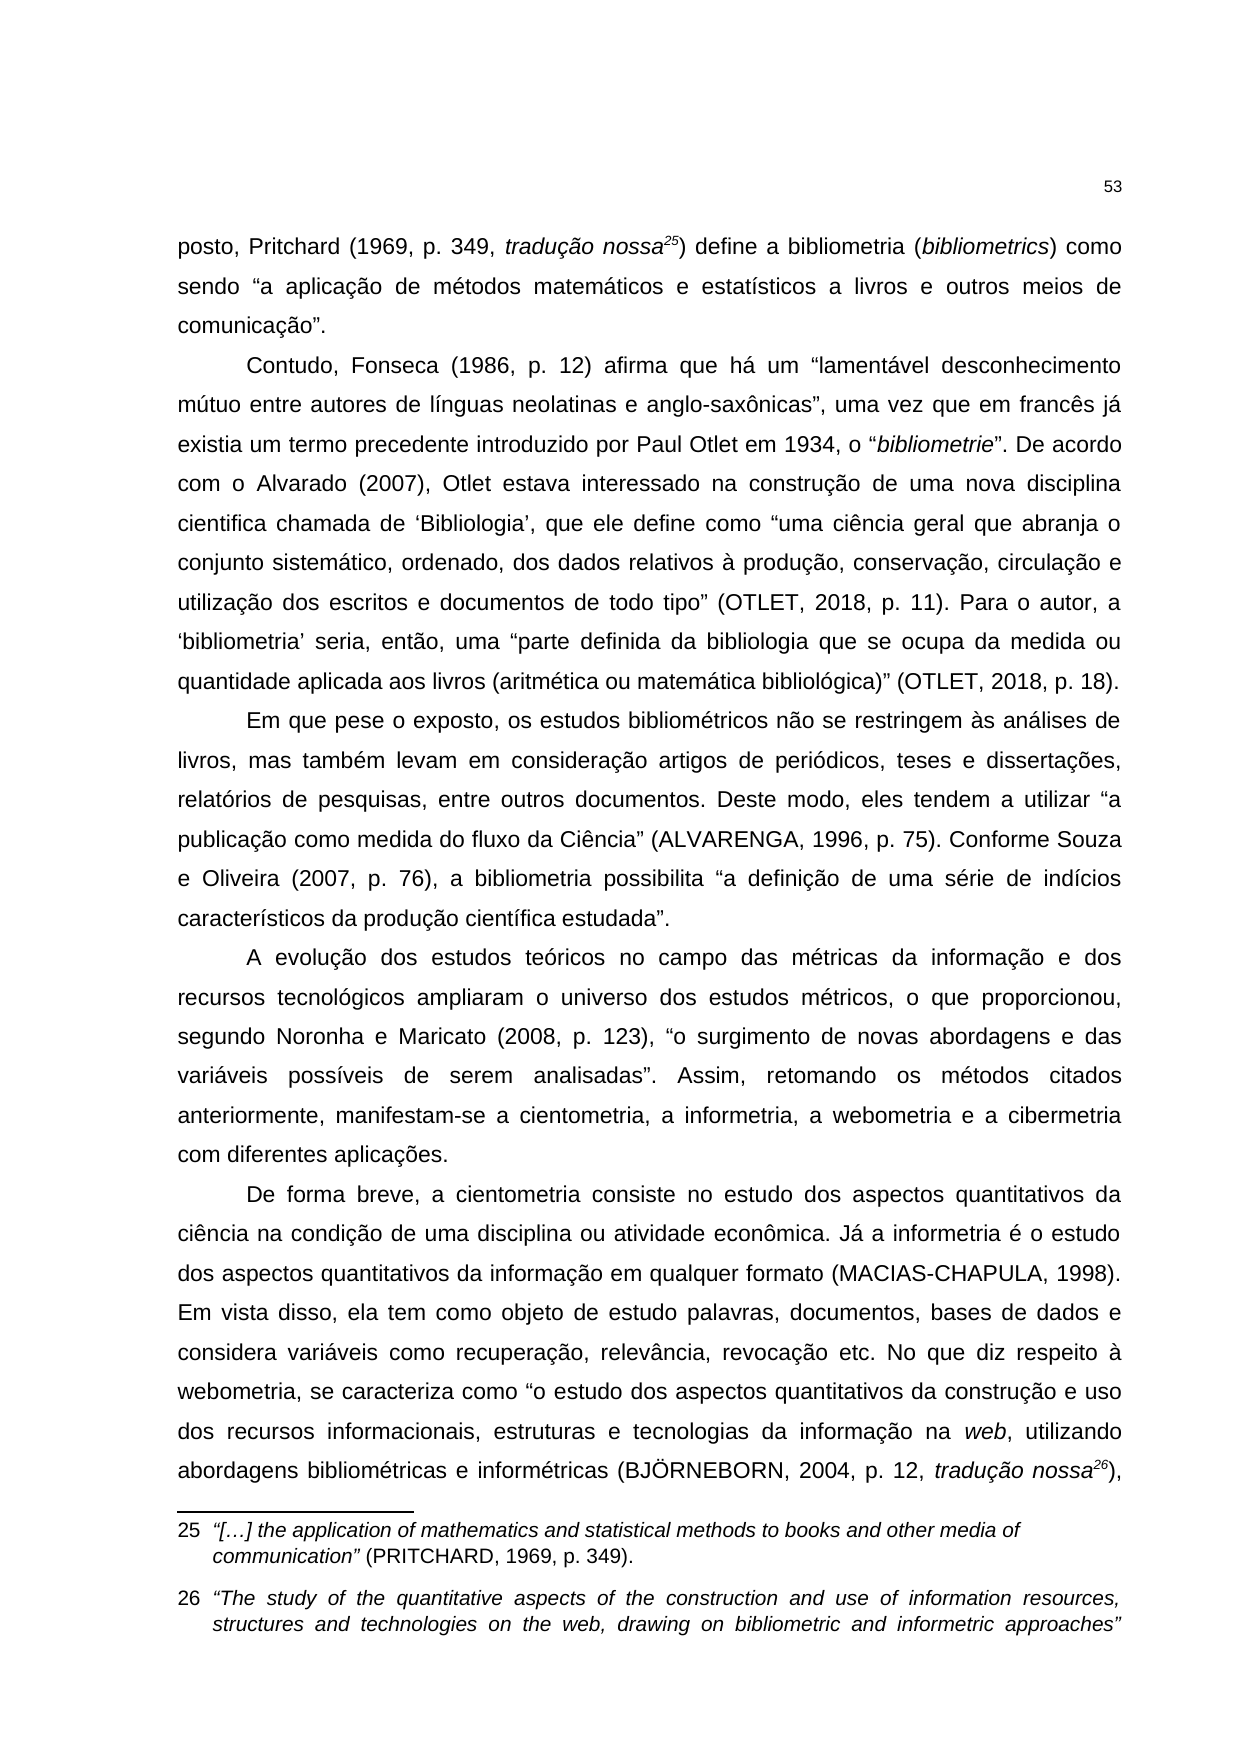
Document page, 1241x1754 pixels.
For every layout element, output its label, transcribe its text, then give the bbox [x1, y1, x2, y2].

text “[…] the application of mathematics and statistical methods to books and other media of communication” (PRITCHARD, 1969, p. 349). [177, 1518, 1122, 1567]
text A evolução dos estudos teóricos no campo das métricas da informação e dos recursos tecnológicos ampliaram o universo dos estudos métricos, o que proporcionou, segundo Noronha e Maricato (2008, p. 123), “o surgimento de novas abordagens e das variáveis possíveis de serem analisadas”. Assim, retomando os métodos citados anteriormente, manifestam-se a cientometria, a informetria, a webometria e a cibermetria com diferentes aplicações. [177, 944, 1122, 1168]
text Contudo, Fonseca (1986, p. 12) afirma que há um “lamentável desconhecimento mútuo entre autores de línguas neolatinas e anglo-saxônicas”, uma vez que em francês já existia um termo precedente introduzido por Paul Otlet em 1934, o “bibliometrie”. De acordo com o Alvarado (2007), Otlet estava interessado na construção de uma nova disciplina cientifica chamada de ‘Bibliologia’, que ele define como “uma ciência geral que abranja o conjunto sistemático, ordenado, dos dados relativos à produção, conservação, circulação e utilização dos escritos e documentos de todo tipo” (OTLET, 2018, p. 11). Para o autor, a ‘bibliometria’ seria, então, uma “parte definida da bibliologia que se ocupa da medida ou quantidade aplicada aos livros (aritmética ou matemática bibliológica)” (OTLET, 2018, p. 18). [177, 352, 1122, 694]
text Em que pese o exposto, os estudos bibliométricos não se restringem às análises de livros, mas também levam em consideração artigos de periódicos, teses e dissertações, relatórios de pesquisas, entre outros documentos. Deste modo, eles tendem a utilizar “a publicação como medida do fluxo da Ciência” (ALVARENGA, 1996, p. 75). Conforme Souza e Oliveira (2007, p. 76), a bibliometria possibilita “a definição de uma série de indícios característicos da produção científica estudada”. [177, 707, 1122, 931]
text “The study of the quantitative aspects of the construction and use of information resources, structures and technologies on the web, drawing on bibliometric and informetric approaches” [177, 1586, 1122, 1636]
text De forma breve, a cientometria consiste no estudo dos aspectos quantitativos da ciência na condição de uma disciplina ou atividade econômica. Já a informetria é o estudo dos aspectos quantitativos da informação em qualquer formato (MACIAS-CHAPULA, 1998). Em vista disso, ela tem como objeto de estudo palavras, documentos, bases de dados e considera variáveis como recuperação, relevância, revocação etc. No que diz respeito à webometria, se caracteriza como “o estudo dos aspectos quantitativos da construção e uso dos recursos informacionais, estruturas e tecnologias da informação na web, utilizando abordagens bibliométricas e informétricas (BJÖRNEBORN, 2004, p. 12, tradução nossa), como domínios, hiperlinks e URL. Quanto à cibermetria, Björneborn (2004, p. 13, tradução nossa) a caracteriza como “o estudo dos aspectos quantitativos da construção e uso de recursos, estruturas e tecnologias da informação em toda a Internet, utilizando abordagens bibliométricas e informétricas”, de forma que abrange estudos estatísticos de grupos de discussão, listas de discussão e outras comunicações mediadas por computador na Internet. [177, 1181, 1122, 1483]
text posto, Pritchard (1969, p. 349, tradução nossa) define a bibliometria (bibliometrics) como sendo “a aplicação de métodos matemáticos e estatísticos a livros e outros meios de comunicação”. [177, 233, 1122, 339]
